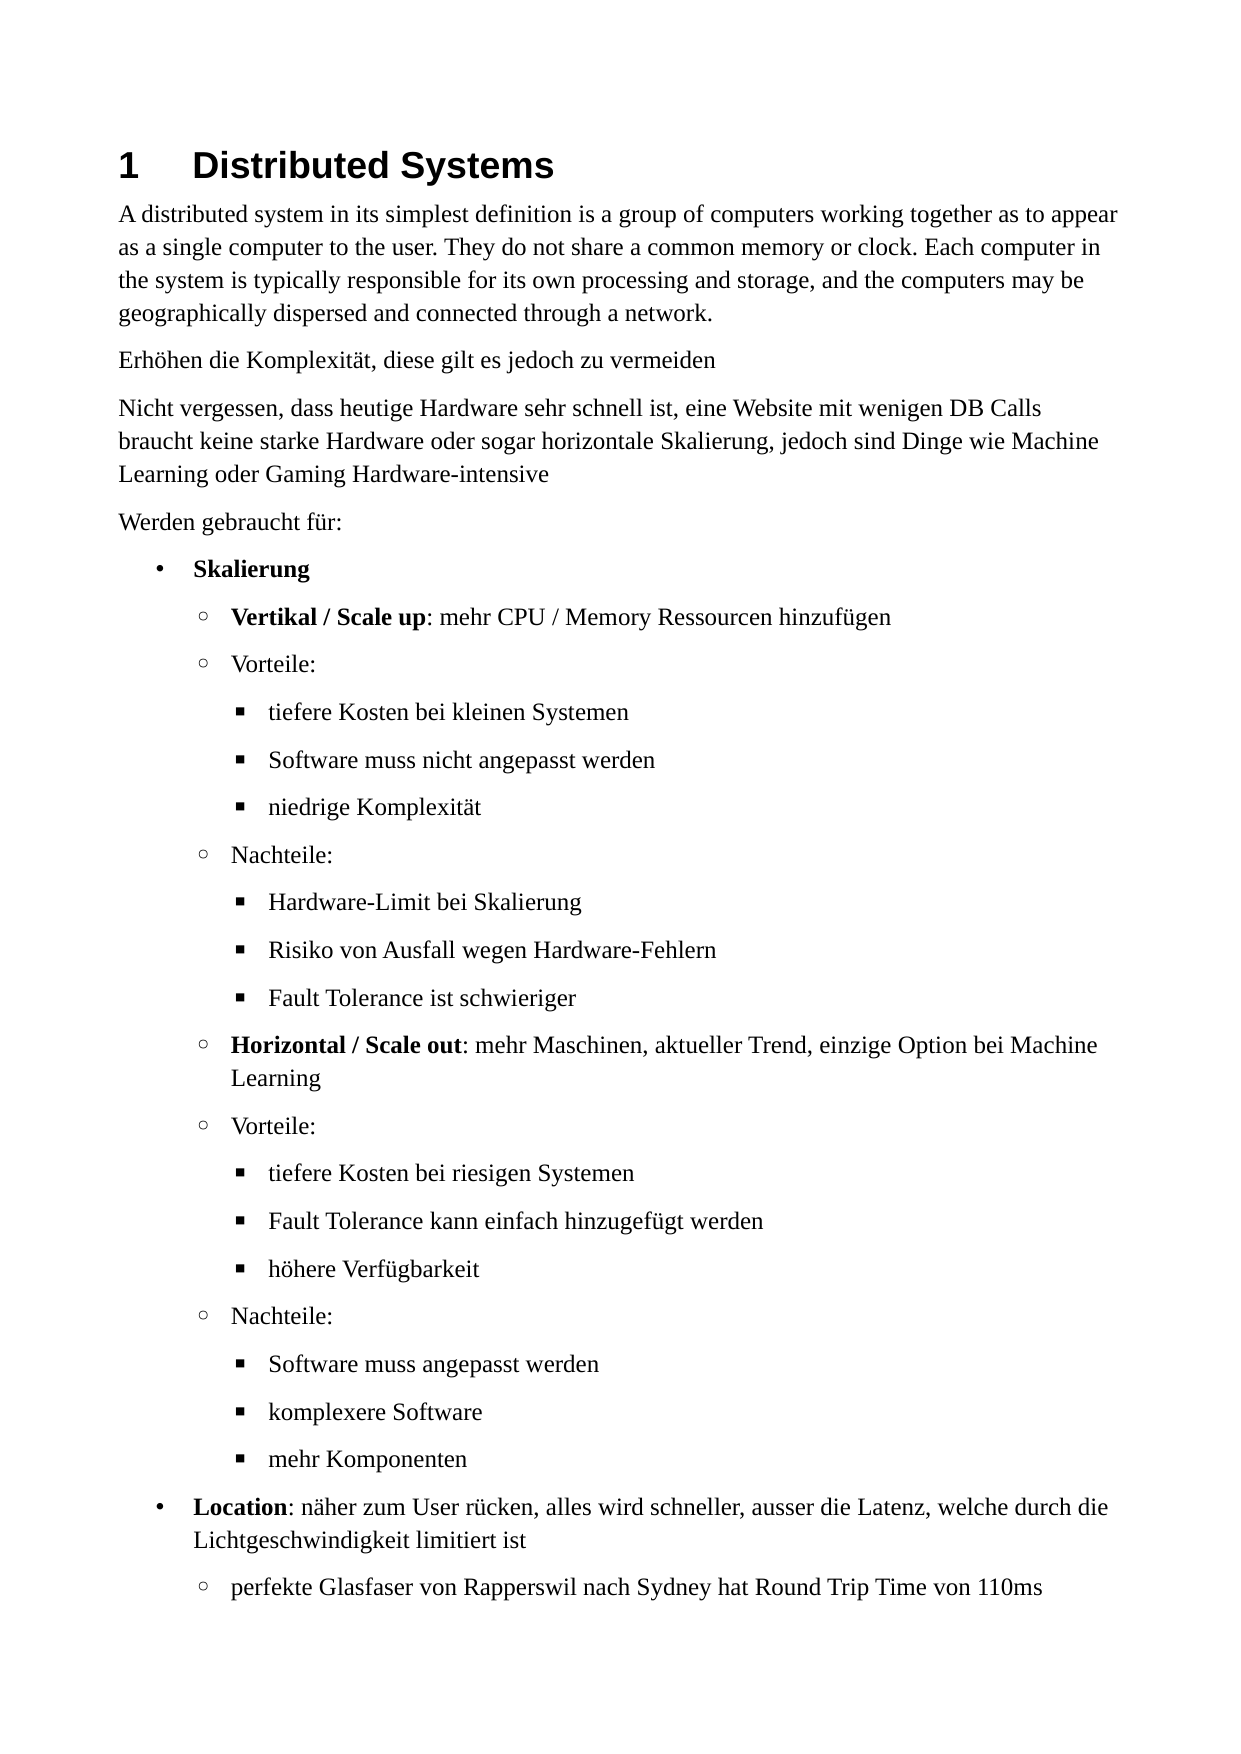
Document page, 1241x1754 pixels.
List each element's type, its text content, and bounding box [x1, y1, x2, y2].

list perfekte Glasfaser von Rapperswil nach Sydney hat Round Trip Time von 110ms [193, 1572, 1122, 1601]
text A distributed system in its simplest definition is a group of computers working together as to appear as a single computer to the user. They do not share a common memory or clock. Each computer in the system is typically responsible for its own processing and storage, and the computers may be geographically dispersed and connected through a network. [118, 199, 1122, 327]
subtitle Distributed Systems [118, 143, 1122, 186]
list Fault Tolerance kann einfach hinzugefügt werden [231, 1206, 1122, 1235]
list Horizontal / Scale out: mehr Maschinen, aktueller Trend, einzige Option bei Machine Learning [193, 1030, 1122, 1092]
list Vertikal / Scale up: mehr CPU / Memory Ressourcen hinzufügen [193, 602, 1122, 631]
list mehr Komponenten [231, 1444, 1122, 1473]
list Software muss angepasst werden [231, 1349, 1122, 1378]
list höhere Verfügbarkeit [231, 1254, 1122, 1282]
list Hardware-Limit bei Skalierung [231, 887, 1122, 916]
list komplexere Software [231, 1397, 1122, 1425]
list Risiko von Ausfall wegen Hardware-Fehlern [231, 935, 1122, 964]
list Nachteile: [193, 1301, 1122, 1330]
list Nachteile: [193, 840, 1122, 869]
text Werden gebraucht für: [118, 507, 1122, 535]
list niedrige Komplexität [231, 792, 1122, 821]
list Fault Tolerance ist schwieriger [231, 983, 1122, 1011]
list Vorteile: [193, 649, 1122, 678]
list Vorteile: [193, 1111, 1122, 1140]
list tiefere Kosten bei riesigen Systemen [231, 1158, 1122, 1187]
text Erhöhen die Komplexität, diese gilt es jedoch zu vermeiden [118, 345, 1122, 374]
list Location: näher zum User rücken, alles wird schneller, ausser die Latenz, welche durch die Lichtgeschwindigkeit limitiert ist [156, 1492, 1122, 1553]
list tiefere Kosten bei kleinen Systemen [231, 697, 1122, 726]
text Nicht vergessen, dass heutige Hardware sehr schnell ist, eine Website mit wenigen DB Calls braucht keine starke Hardware oder sogar horizontale Skalierung, jedoch sind Dinge wie Machine Learning oder Gaming Hardware-intensive [118, 393, 1122, 488]
list Skalierung [156, 554, 1122, 583]
list Software muss nicht angepasst werden [231, 745, 1122, 773]
